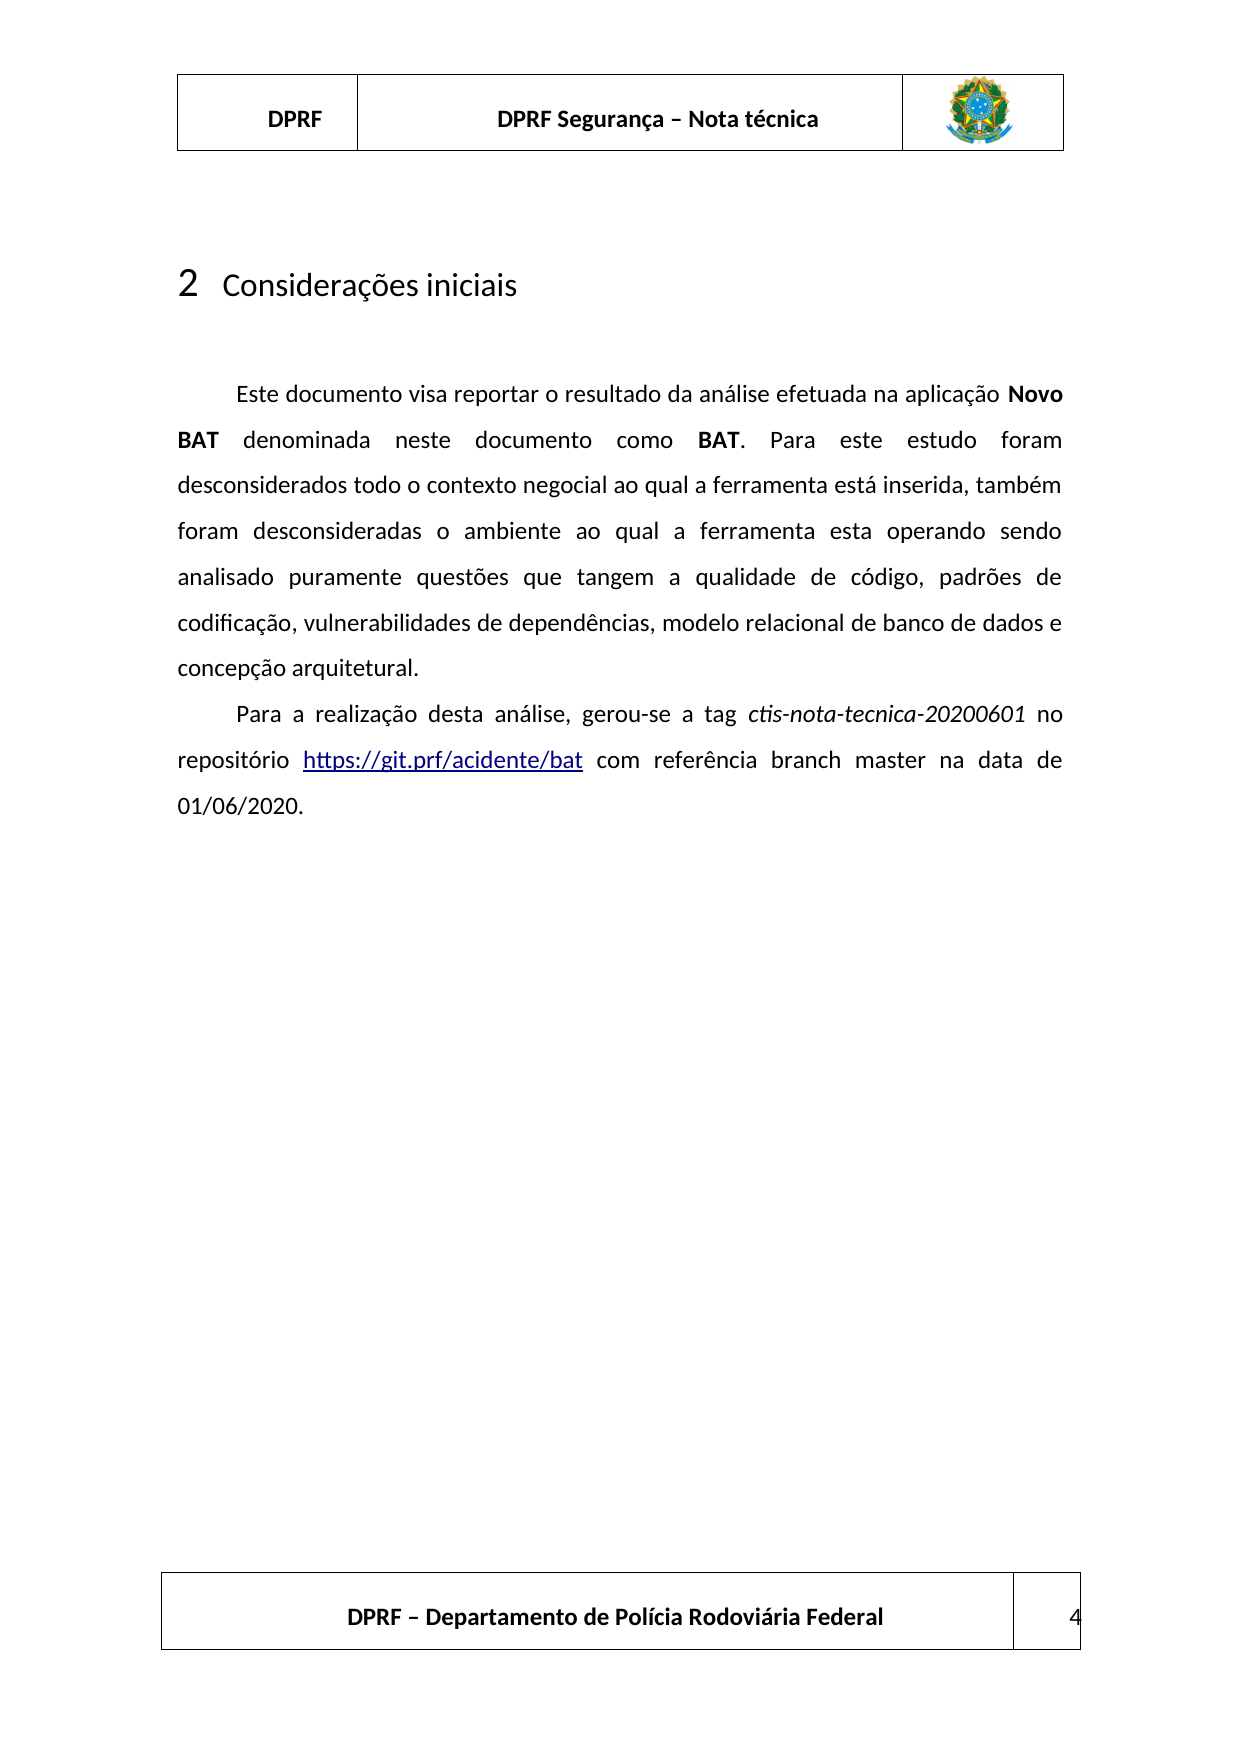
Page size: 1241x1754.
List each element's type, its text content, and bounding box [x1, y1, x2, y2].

subtitle Considerações iniciais [177, 256, 1063, 307]
picture [944, 75, 1020, 149]
text Para a realização desta análise, gerou-se a tag ctis-nota-tecnica-20200601 no repositório https://git.prf/acidente/bat com referência branch master na data de 01/06/2020. [177, 698, 1063, 820]
text Este documento visa reportar o resultado da análise efetuada na aplicação Novo BAT denominada neste documento como BAT. Para este estudo foram desconsiderados todo o contexto negocial ao qual a ferramenta está inserida, também foram desconsideradas o ambiente ao qual a ferramenta esta operando sendo analisado puramente questões que tangem a qualidade de código, padrões de codificação, vulnerabilidades de dependências, modelo relacional de banco de dados e concepção arquitetural. [177, 378, 1063, 683]
